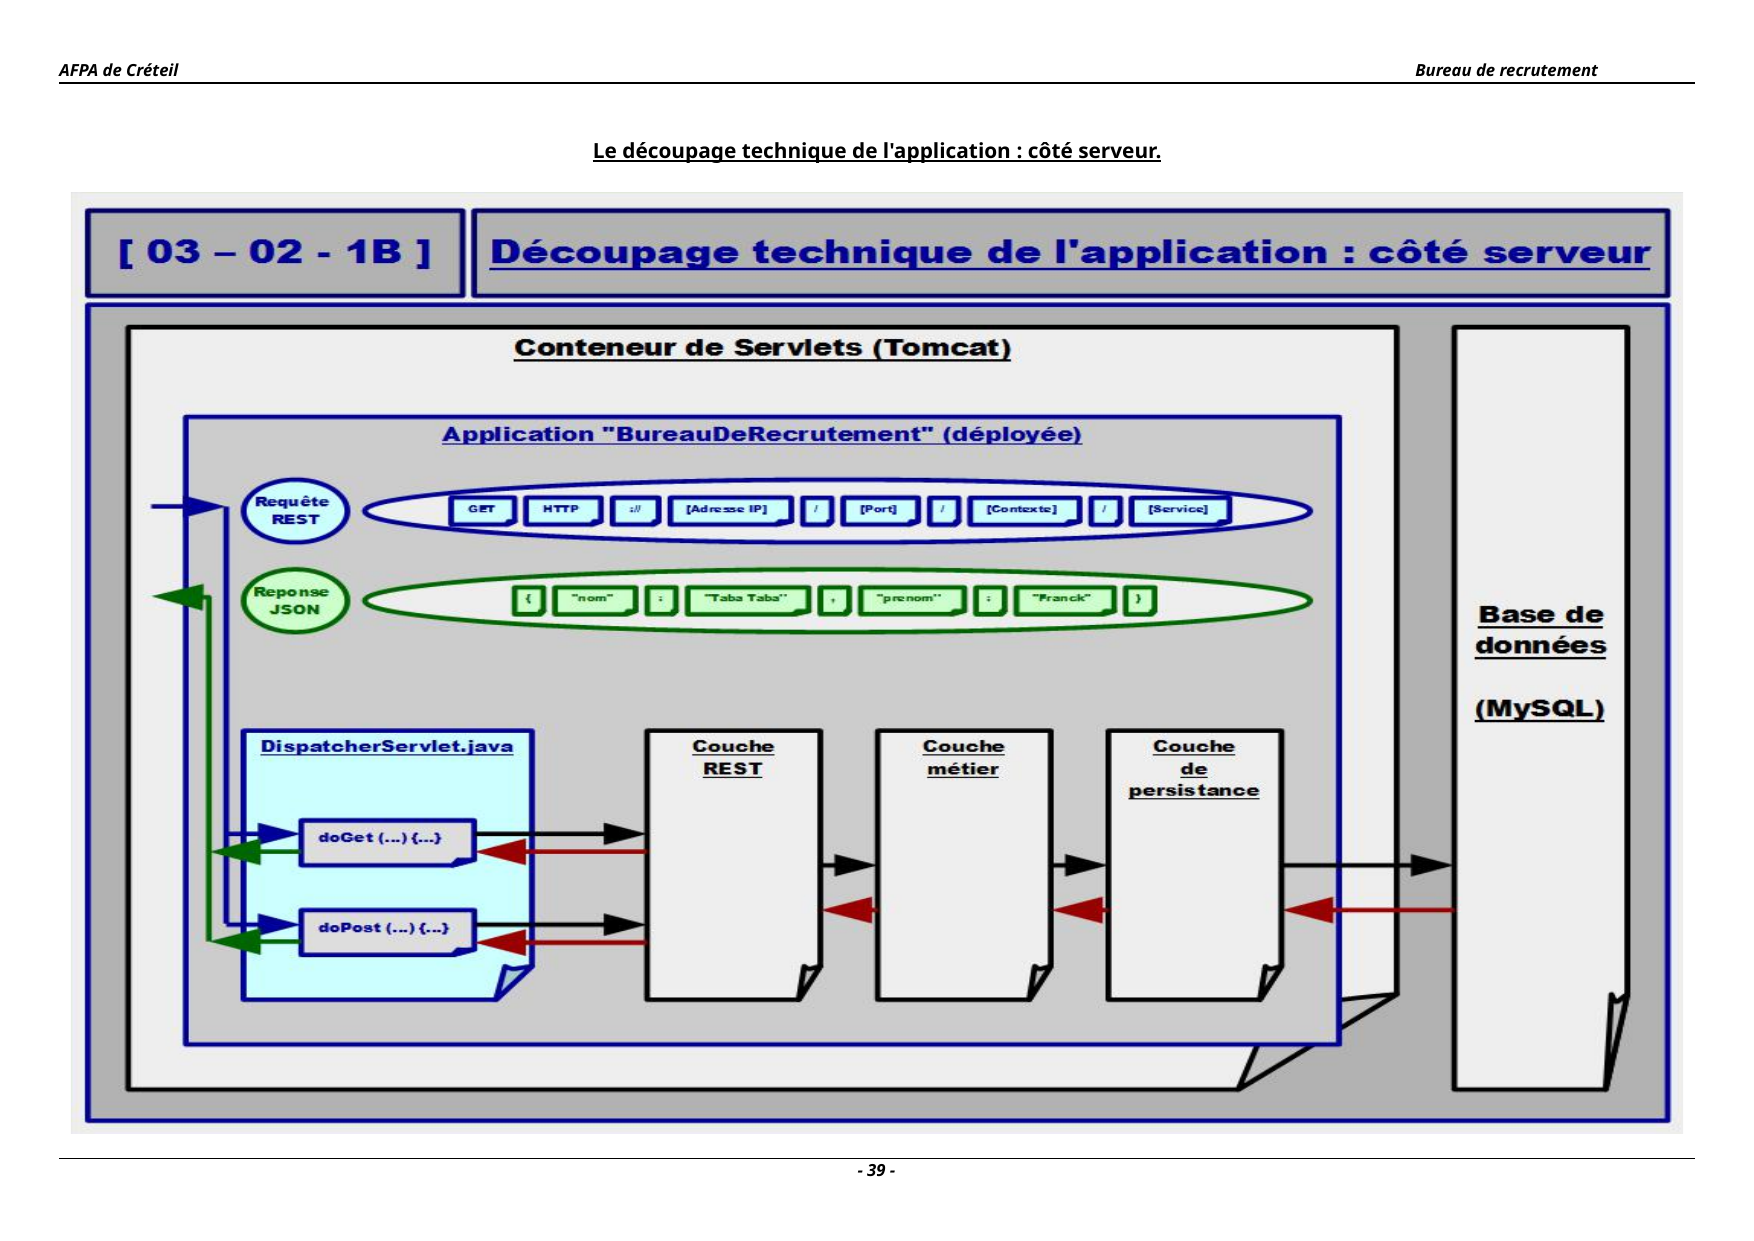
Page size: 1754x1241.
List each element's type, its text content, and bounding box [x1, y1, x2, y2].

picture [70, 192, 1684, 1134]
text Le découpage technique de l'application : côté serveur. [59, 136, 1695, 164]
